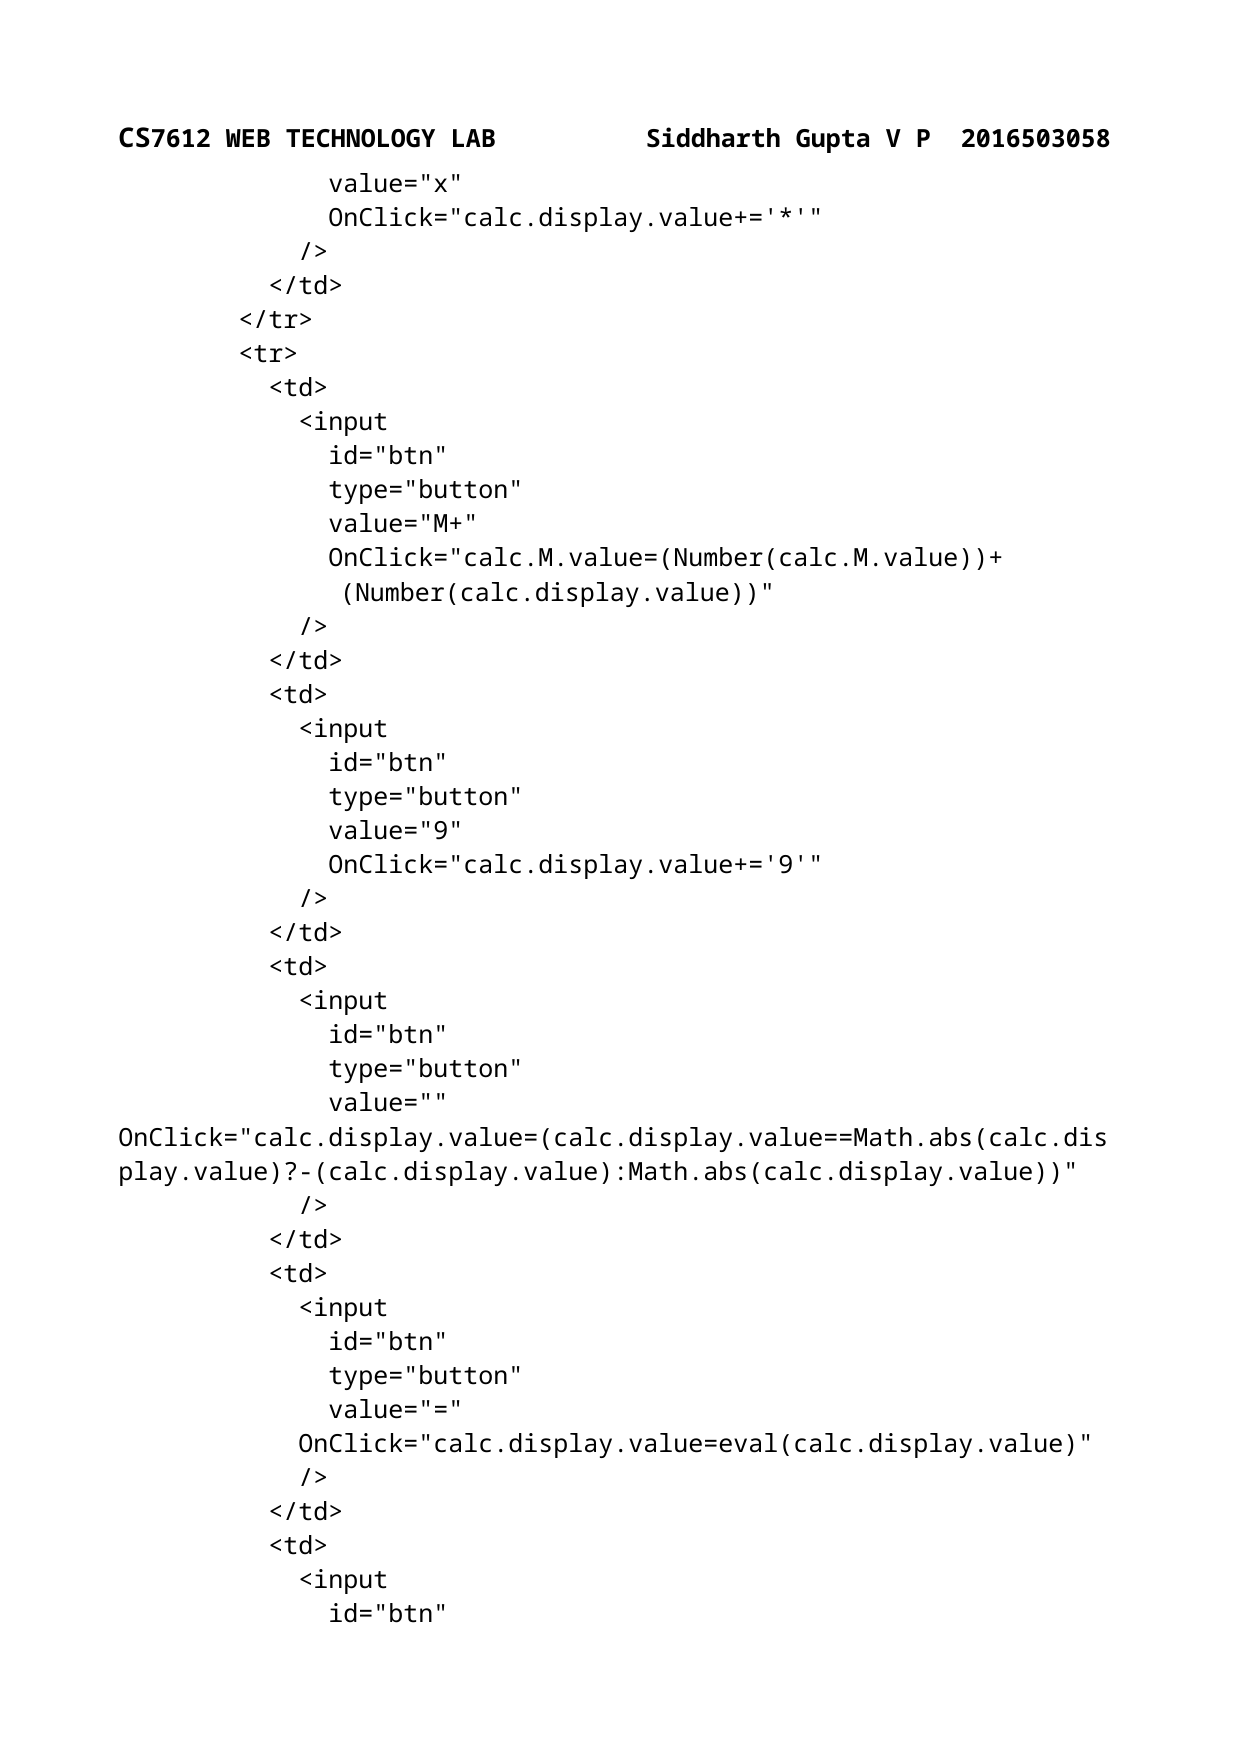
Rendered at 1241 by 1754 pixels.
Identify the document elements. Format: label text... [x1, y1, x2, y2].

text <input [118, 1289, 1122, 1323]
text </tr> [118, 302, 1122, 336]
text <input [118, 404, 1122, 438]
text OnClick="calc.display.value+='*'" [118, 199, 1122, 233]
text /> [118, 1460, 1122, 1494]
text type="button" [118, 778, 1122, 813]
text <td> [118, 676, 1122, 710]
text id="btn" [118, 1017, 1122, 1051]
text /> [118, 1187, 1122, 1221]
text type="button" [118, 472, 1122, 506]
text OnClick="calc.display.value=eval(calc.display.value)" [118, 1426, 1122, 1460]
text /> [118, 233, 1122, 268]
text <td> [118, 949, 1122, 983]
text type="button" [118, 1051, 1122, 1085]
text <input [118, 1562, 1122, 1596]
text /> [118, 881, 1122, 915]
text value="" [118, 1085, 1122, 1119]
text </td> [118, 1494, 1122, 1528]
text </td> [118, 915, 1122, 949]
text value="=" [118, 1392, 1122, 1426]
text </td> [118, 268, 1122, 302]
text <td> [118, 1255, 1122, 1289]
text </td> [118, 1221, 1122, 1255]
text value="9" [118, 813, 1122, 847]
text type="button" [118, 1358, 1122, 1392]
text </td> [118, 642, 1122, 676]
text <td> [118, 370, 1122, 404]
text <tr> [118, 336, 1122, 370]
text id="btn" [118, 1596, 1122, 1630]
text <td> [118, 1528, 1122, 1562]
text <input [118, 710, 1122, 744]
text value="M+" [118, 506, 1122, 540]
text <input [118, 983, 1122, 1017]
text id="btn" [118, 438, 1122, 472]
text OnClick="calc.display.value+='9'" [118, 847, 1122, 881]
text id="btn" [118, 744, 1122, 778]
text /> [118, 608, 1122, 642]
text id="btn" [118, 1323, 1122, 1358]
text OnClick="calc.M.value=(Number(calc.M.value))+ (Number(calc.display.value))" [118, 540, 1122, 608]
text OnClick="calc.display.value=(calc.display.value==Math.abs(calc.display.value)?-(calc.display.value):Math.abs(calc.display.value))" [118, 1119, 1122, 1187]
text value="x" [118, 165, 1122, 199]
